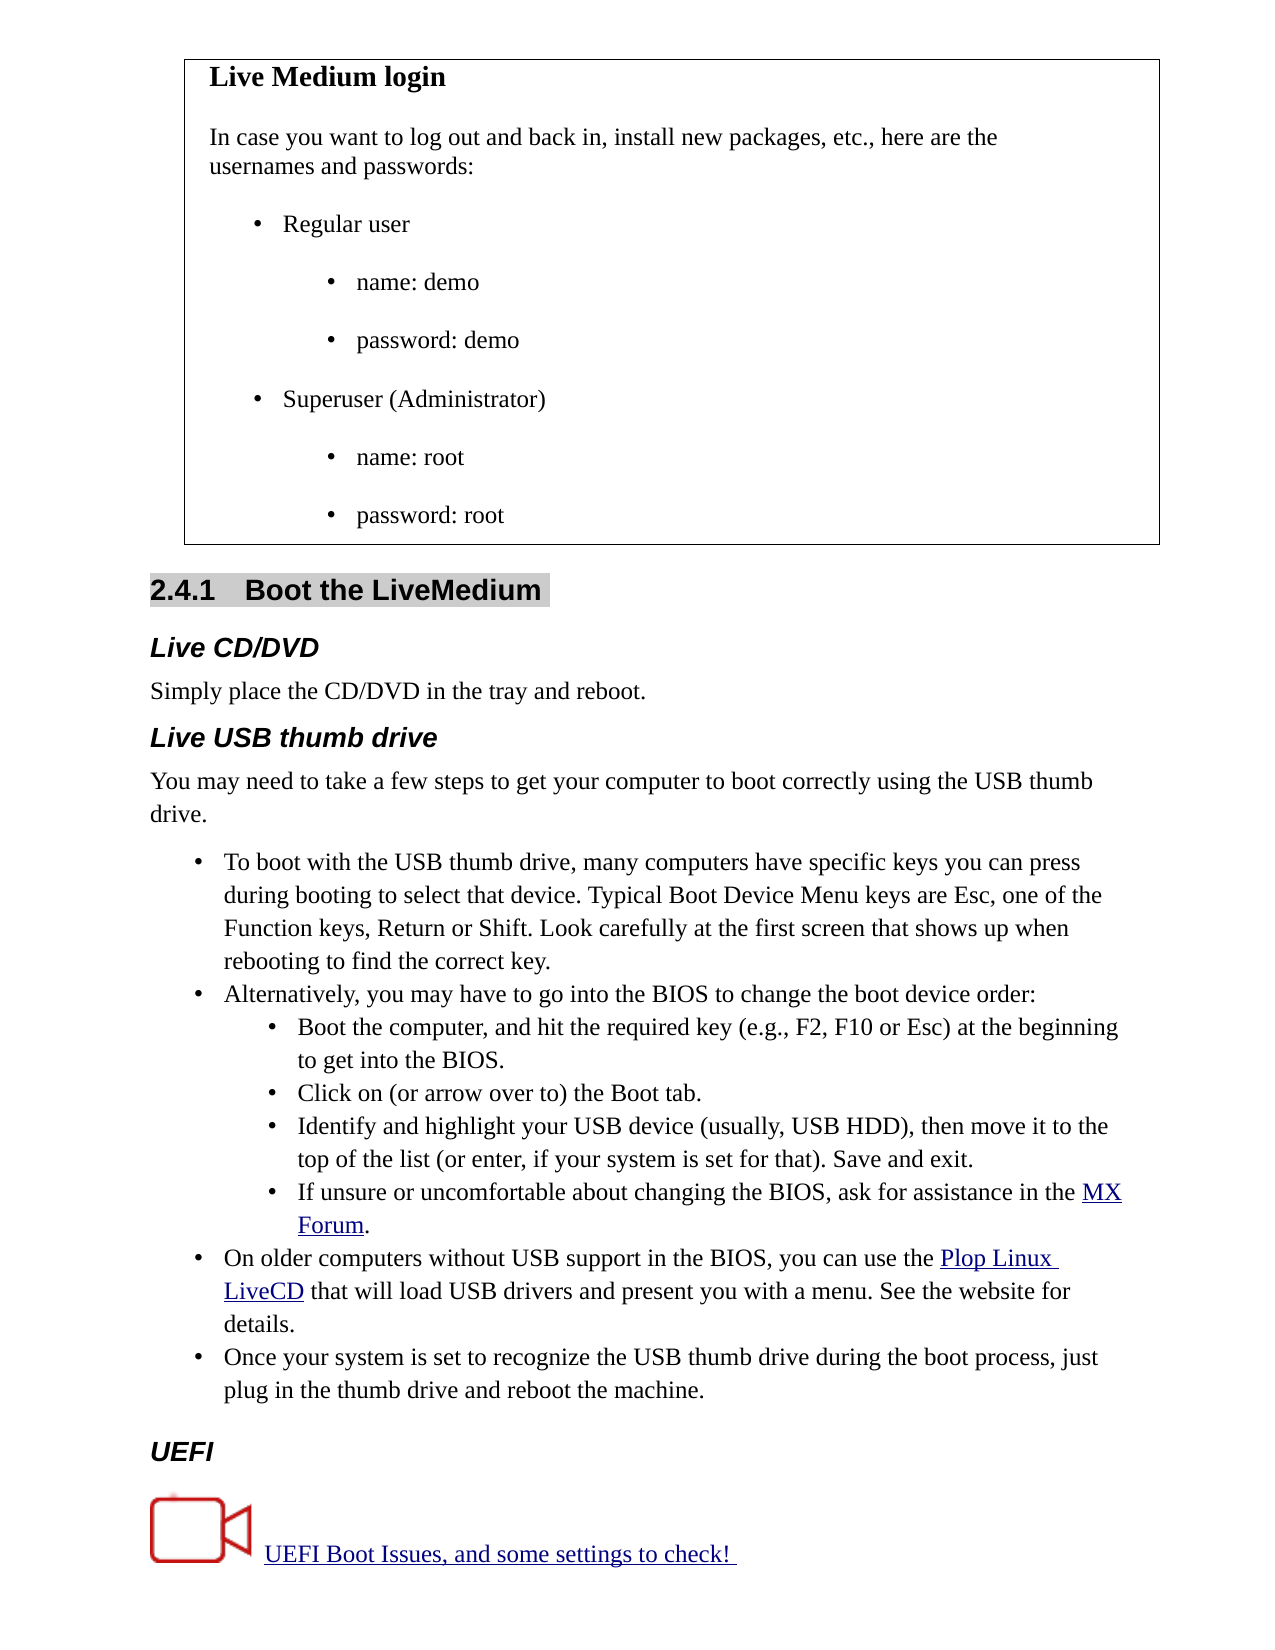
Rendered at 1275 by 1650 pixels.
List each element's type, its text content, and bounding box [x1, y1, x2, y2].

text Simply place the CD/DVD in the tray and reboot. [150, 676, 1125, 705]
list password: demo [327, 326, 1066, 354]
list Identify and highlight your USB device (usually, USB HDD), then move it to the top of the list (or enter, if your system is set for that). Save and exit. [268, 1111, 1125, 1173]
list On older computers without USB support in the BIOS, you can use the Plop Linux LiveCD that will load USB drivers and present you with a menu. See the website for details. [194, 1243, 1125, 1338]
text UEFI Boot Issues, and some settings to check! [150, 1479, 1125, 1568]
list To boot with the USB thumb drive, many computers have specific keys you can press during booting to select that device. Typical Boot Device Menu keys are Esc, one of the Function keys, Return or Shift. Look carefully at the first screen that shows up when rebooting to find the correct key. [194, 847, 1125, 974]
list Superuser (Administrator) [253, 384, 1066, 412]
text In case you want to log out and back in, install new packages, etc., here are the usernames and passwords: [209, 122, 1066, 179]
list password: root [327, 500, 1066, 529]
text You may need to take a few steps to get your computer to boot correctly using the USB thumb drive. [150, 766, 1125, 828]
list If unsure or uncomfortable about changing the BIOS, ask for assistance in the MX Forum. [268, 1177, 1125, 1239]
list Once your system is set to recognize the USB thumb drive during the boot process, just plug in the thumb drive and reboot the machine. [194, 1342, 1125, 1404]
text Live Medium login [209, 60, 1066, 93]
subtitle UEFI [150, 1435, 1125, 1467]
list Regular user [253, 209, 1066, 238]
list name: demo [327, 267, 1066, 296]
list name: root [327, 442, 1066, 471]
subtitle Live USB thumb drive [150, 722, 1125, 753]
subtitle Live CD/DVD [150, 632, 1125, 664]
list Boot the computer, and hit the required key (e.g., F2, F10 or Esc) at the beginning to get into the BIOS. [268, 1012, 1125, 1073]
picture [150, 1479, 252, 1563]
subtitle 2.4.1 Boot the LiveMedium [550, 573, 1125, 607]
list Click on (or arrow over to) the Boot tab. [268, 1078, 1125, 1107]
list Alternatively, you may have to go into the BIOS to change the boot device order: [194, 979, 1125, 1007]
